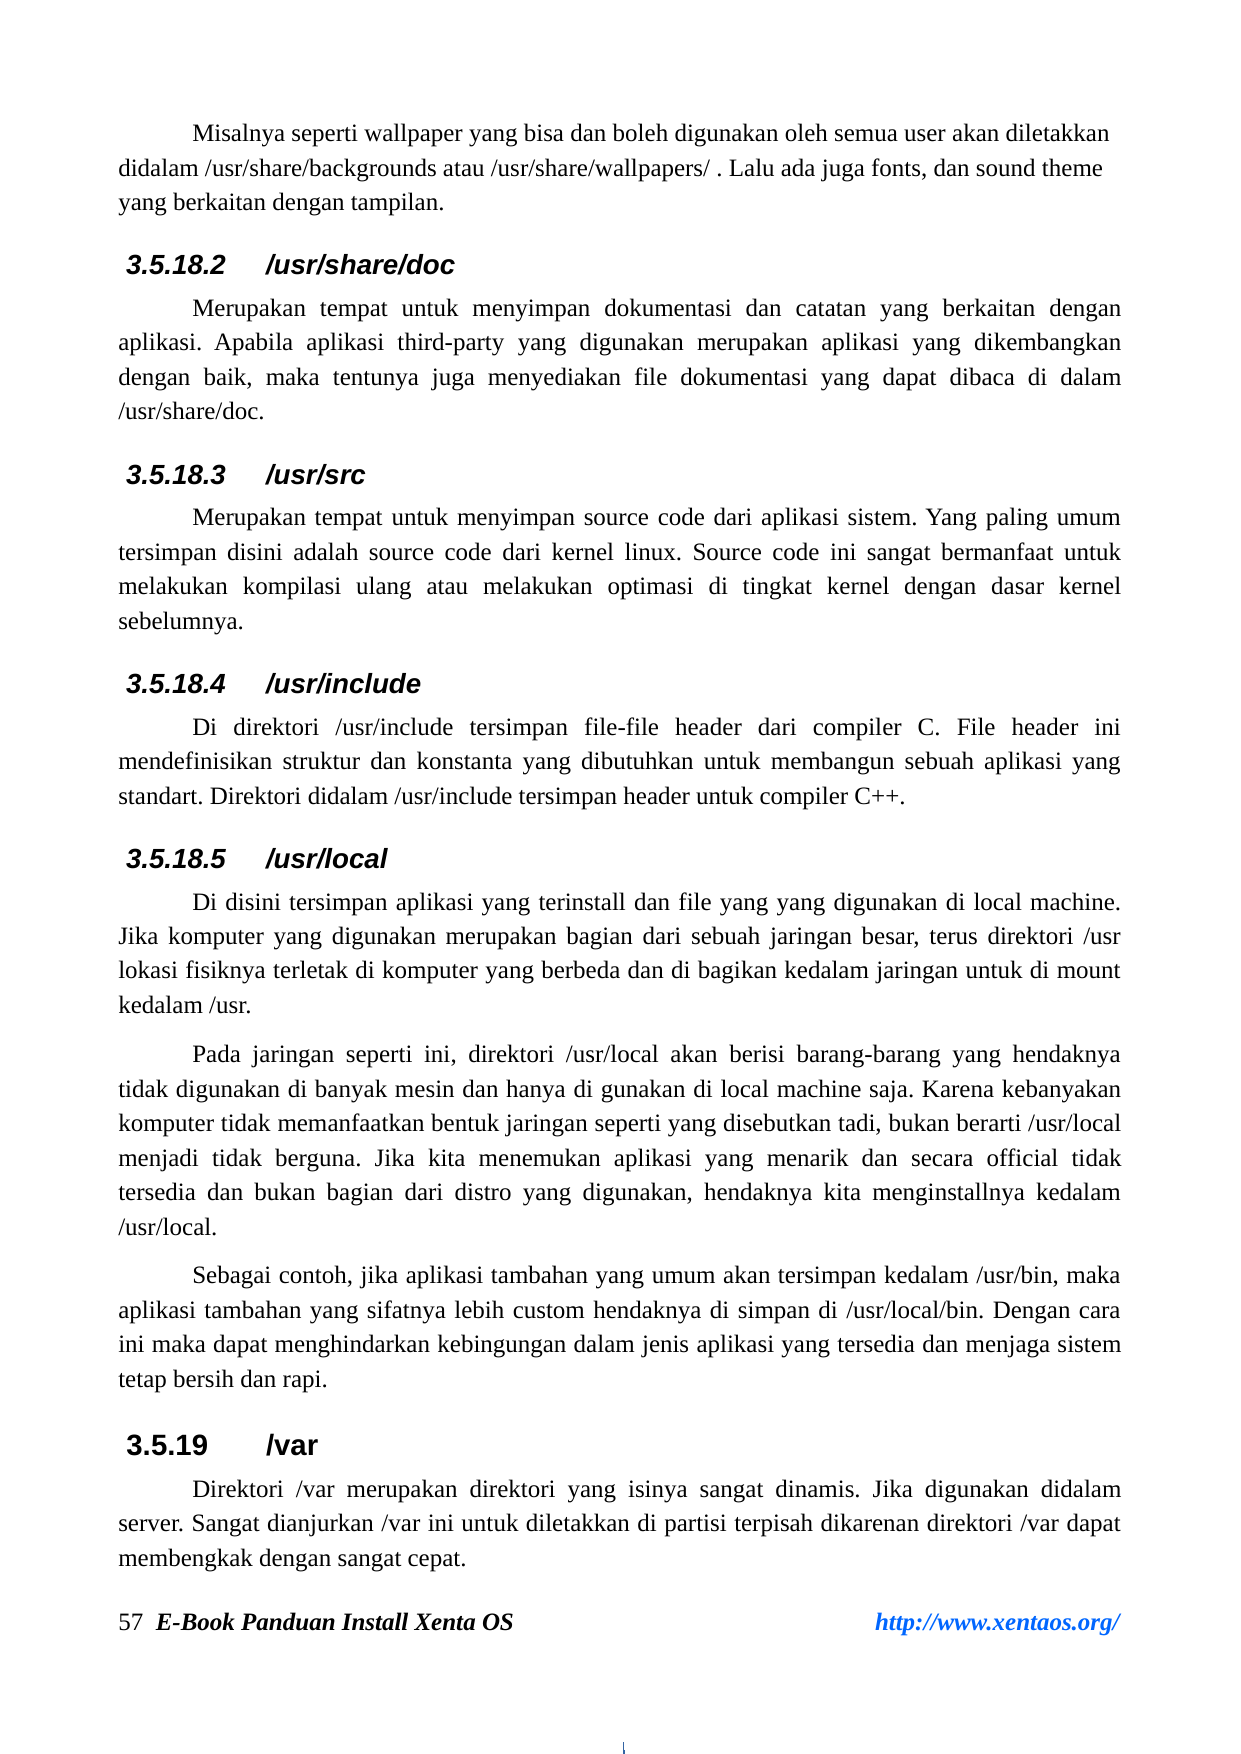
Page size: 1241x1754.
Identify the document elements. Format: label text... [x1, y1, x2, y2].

text Direktori /var merupakan direktori yang isinya sangat dinamis. Jika digunakan didalam server. Sangat dianjurkan /var ini untuk diletakkan di partisi terpisah dikarenan direktori /var dapat membengkak dengan sangat cepat. [118, 1474, 1122, 1572]
subtitle /usr/include [118, 667, 1122, 699]
text Merupakan tempat untuk menyimpan dokumentasi dan catatan yang berkaitan dengan aplikasi. Apabila aplikasi third-party yang digunakan merupakan aplikasi yang dikembangkan dengan baik, maka tentunya juga menyediakan file dokumentasi yang dapat dibaca di dalam /usr/share/doc. [118, 293, 1122, 425]
text Pada jaringan seperti ini, direktori /usr/local akan berisi barang-barang yang hendaknya tidak digunakan di banyak mesin dan hanya di gunakan di local machine saja. Karena kebanyakan komputer tidak memanfaatkan bentuk jaringan seperti yang disebutkan tadi, bukan berarti /usr/local menjadi tidak berguna. Jika kita menemukan aplikasi yang menarik dan secara official tidak tersedia dan bukan bagian dari distro yang digunakan, hendaknya kita menginstallnya kedalam /usr/local. [118, 1039, 1122, 1240]
text Misalnya seperti wallpaper yang bisa dan boleh digunakan oleh semua user akan diletakkan didalam /usr/share/backgrounds atau /usr/share/wallpapers/ . Lalu ada juga fonts, dan sound theme yang berkaitan dengan tampilan. [118, 118, 1122, 216]
text Sebagai contoh, jika aplikasi tambahan yang umum akan tersimpan kedalam /usr/bin, maka aplikasi tambahan yang sifatnya lebih custom hendaknya di simpan di /usr/local/bin. Dengan cara ini maka dapat menghindarkan kebingungan dalam jenis aplikasi yang tersedia dan menjaga sistem tetap bersih dan rapi. [118, 1261, 1122, 1393]
subtitle /usr/share/doc [118, 249, 1122, 281]
text Merupakan tempat untuk menyimpan source code dari aplikasi sistem. Yang paling umum tersimpan disini adalah source code dari kernel linux. Source code ini sangat bermanfaat untuk melakukan kompilasi ulang atau melakukan optimasi di tingkat kernel dengan dasar kernel sebelumnya. [118, 502, 1122, 634]
text Di direktori /usr/include tersimpan file-file header dari compiler C. File header ini mendefinisikan struktur dan konstanta yang dibutuhkan untuk membangun sebuah aplikasi yang standart. Direktori didalam /usr/include tersimpan header untuk compiler C++. [118, 712, 1122, 809]
subtitle /var [118, 1428, 1122, 1461]
text Di disini tersimpan aplikasi yang terinstall dan file yang yang digunakan di local machine. Jika komputer yang digunakan merupakan bagian dari sebuah jaringan besar, terus direktori /usr lokasi fisiknya terletak di komputer yang berbeda dan di bagikan kedalam jaringan untuk di mount kedalam /usr. [118, 887, 1122, 1019]
subtitle /usr/src [118, 458, 1122, 490]
subtitle /usr/local [118, 842, 1122, 874]
